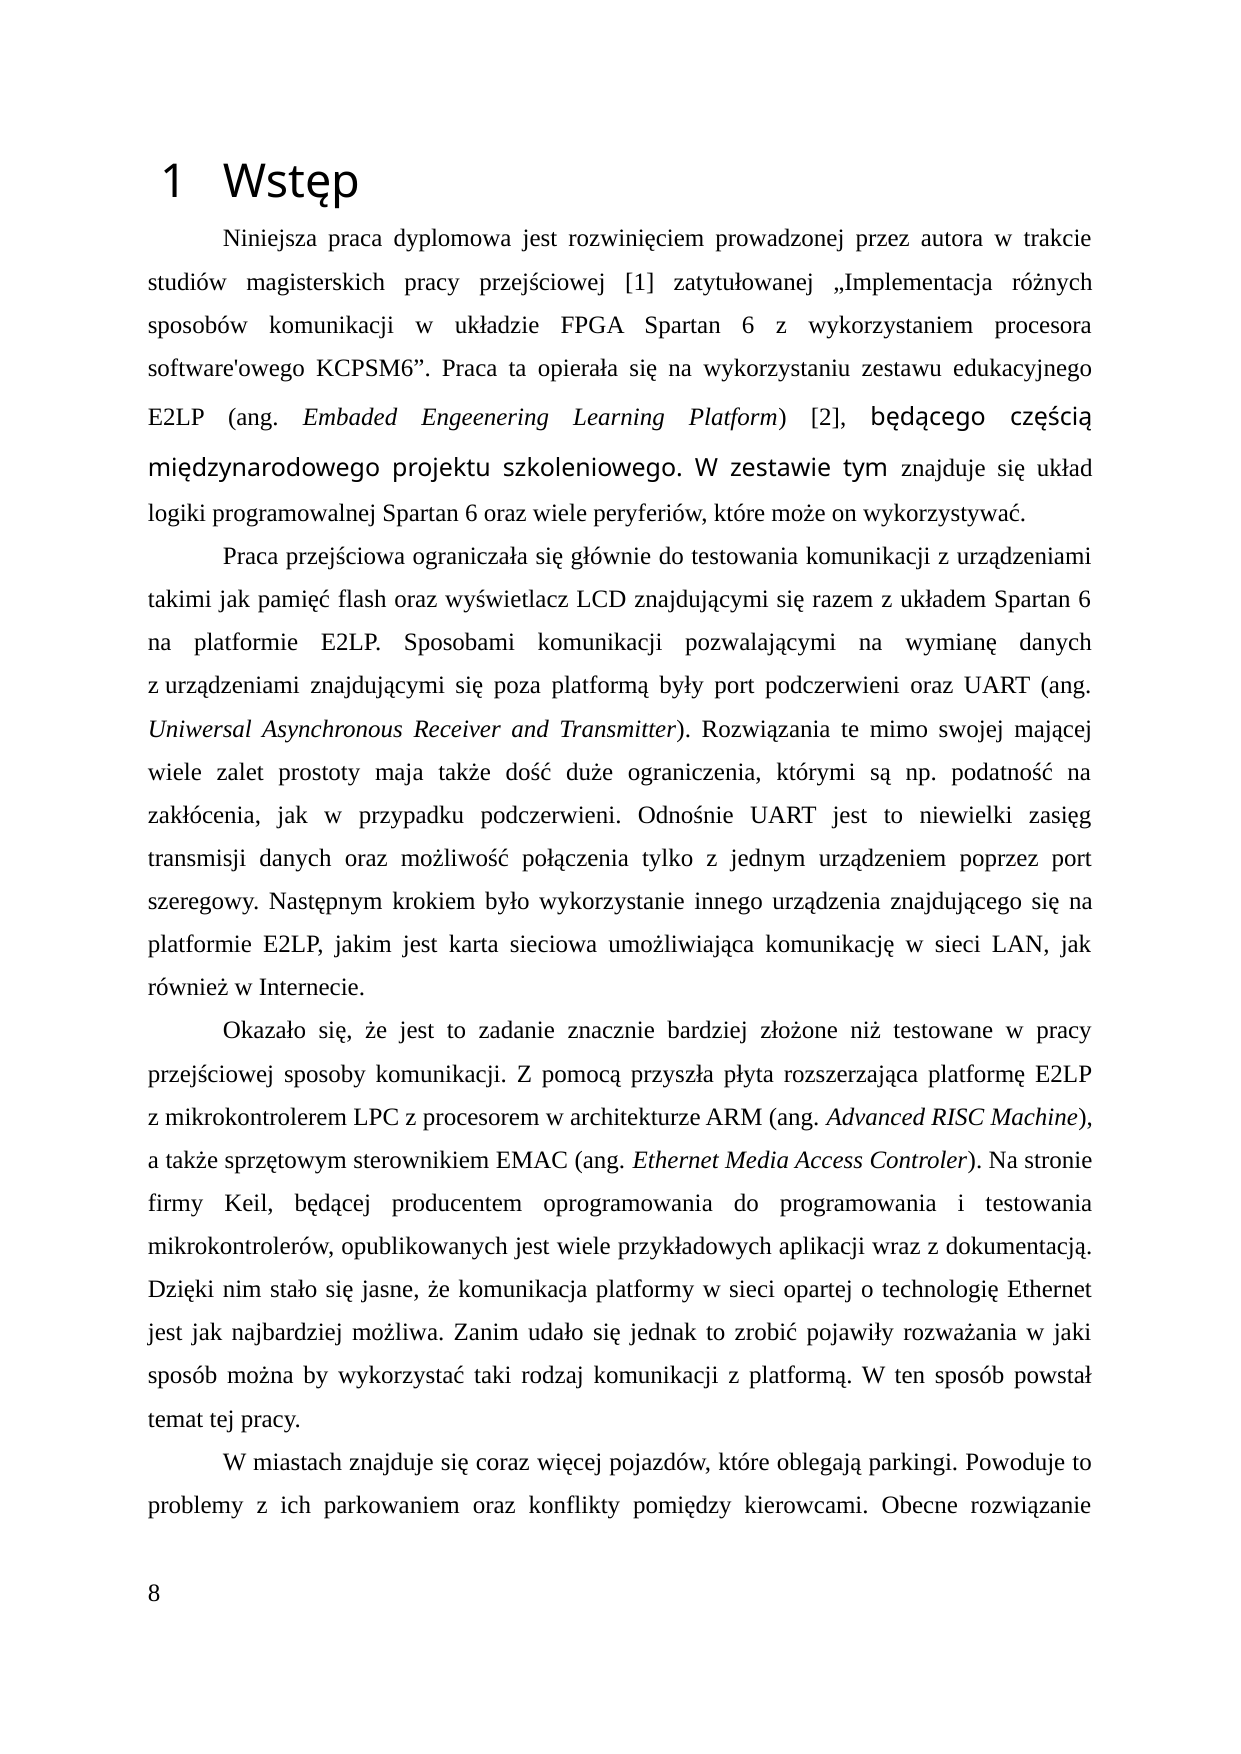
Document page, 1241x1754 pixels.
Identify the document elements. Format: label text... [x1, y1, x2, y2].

text Niniejsza praca dyplomowa jest rozwinięciem prowadzonej przez autora w trakcie studiów magisterskich pracy przejściowej [1] zatytułowanej „Implementacja różnych sposobów komunikacji w układzie FPGA Spartan 6 z wykorzystaniem procesora software'owego KCPSM6”. Praca ta opierała się na wykorzystaniu zestawu edukacyjnego E2LP (ang. Embaded Engeenering Learning Platform) [2], będącego częścią międzynarodowego projektu szkoleniowego. W zestawie tym znajduje się układ logiki programowalnej Spartan 6 oraz wiele peryferiów, które może on wykorzystywać. [148, 223, 1093, 527]
text Praca przejściowa ograniczała się głównie do testowania komunikacji z urządzeniami takimi jak pamięć flash oraz wyświetlacz LCD znajdującymi się razem z układem Spartan 6 na platformie E2LP. Sposobami komunikacji pozwalającymi na wymianę danych z urządzeniami znajdującymi się poza platformą były port podczerwieni oraz UART (ang. Uniwersal Asynchronous Receiver and Transmitter). Rozwiązania te mimo swojej mającej wiele zalet prostoty maja także dość duże ograniczenia, którymi są np. podatność na zakłócenia, jak w przypadku podczerwieni. Odnośnie UART jest to niewielki zasięg transmisji danych oraz możliwość połączenia tylko z jednym urządzeniem poprzez port szeregowy. Następnym krokiem było wykorzystanie innego urządzenia znajdującego się na platformie E2LP, jakim jest karta sieciowa umożliwiająca komunikację w sieci LAN, jak również w Internecie. [148, 541, 1093, 1001]
text Okazało się, że jest to zadanie znacznie bardziej złożone niż testowane w pracy przejściowej sposoby komunikacji. Z pomocą przyszła płyta rozszerzająca platformę E2LP z mikrokontrolerem LPC z procesorem w architekturze ARM (ang. Advanced RISC Machine), a także sprzętowym sterownikiem EMAC (ang. Ethernet Media Access Controler). Na stronie firmy Keil, będącej producentem oprogramowania do programowania i testowania mikrokontrolerów, opublikowanych jest wiele przykładowych aplikacji wraz z dokumentacją. Dzięki nim stało się jasne, że komunikacja platformy w sieci opartej o technologię Ethernet jest jak najbardziej możliwa. Zanim udało się jednak to zrobić pojawiły rozważania w jaki sposób można by wykorzystać taki rodzaj komunikacji z platformą. W ten sposób powstał temat tej pracy. [148, 1016, 1093, 1432]
subtitle Wstęp [148, 148, 1093, 211]
text W miastach znajduje się coraz więcej pojazdów, które oblegają parkingi. Powoduje to problemy z ich parkowaniem oraz konflikty pomiędzy kierowcami. Obecne rozwiązanie [148, 1447, 1093, 1519]
